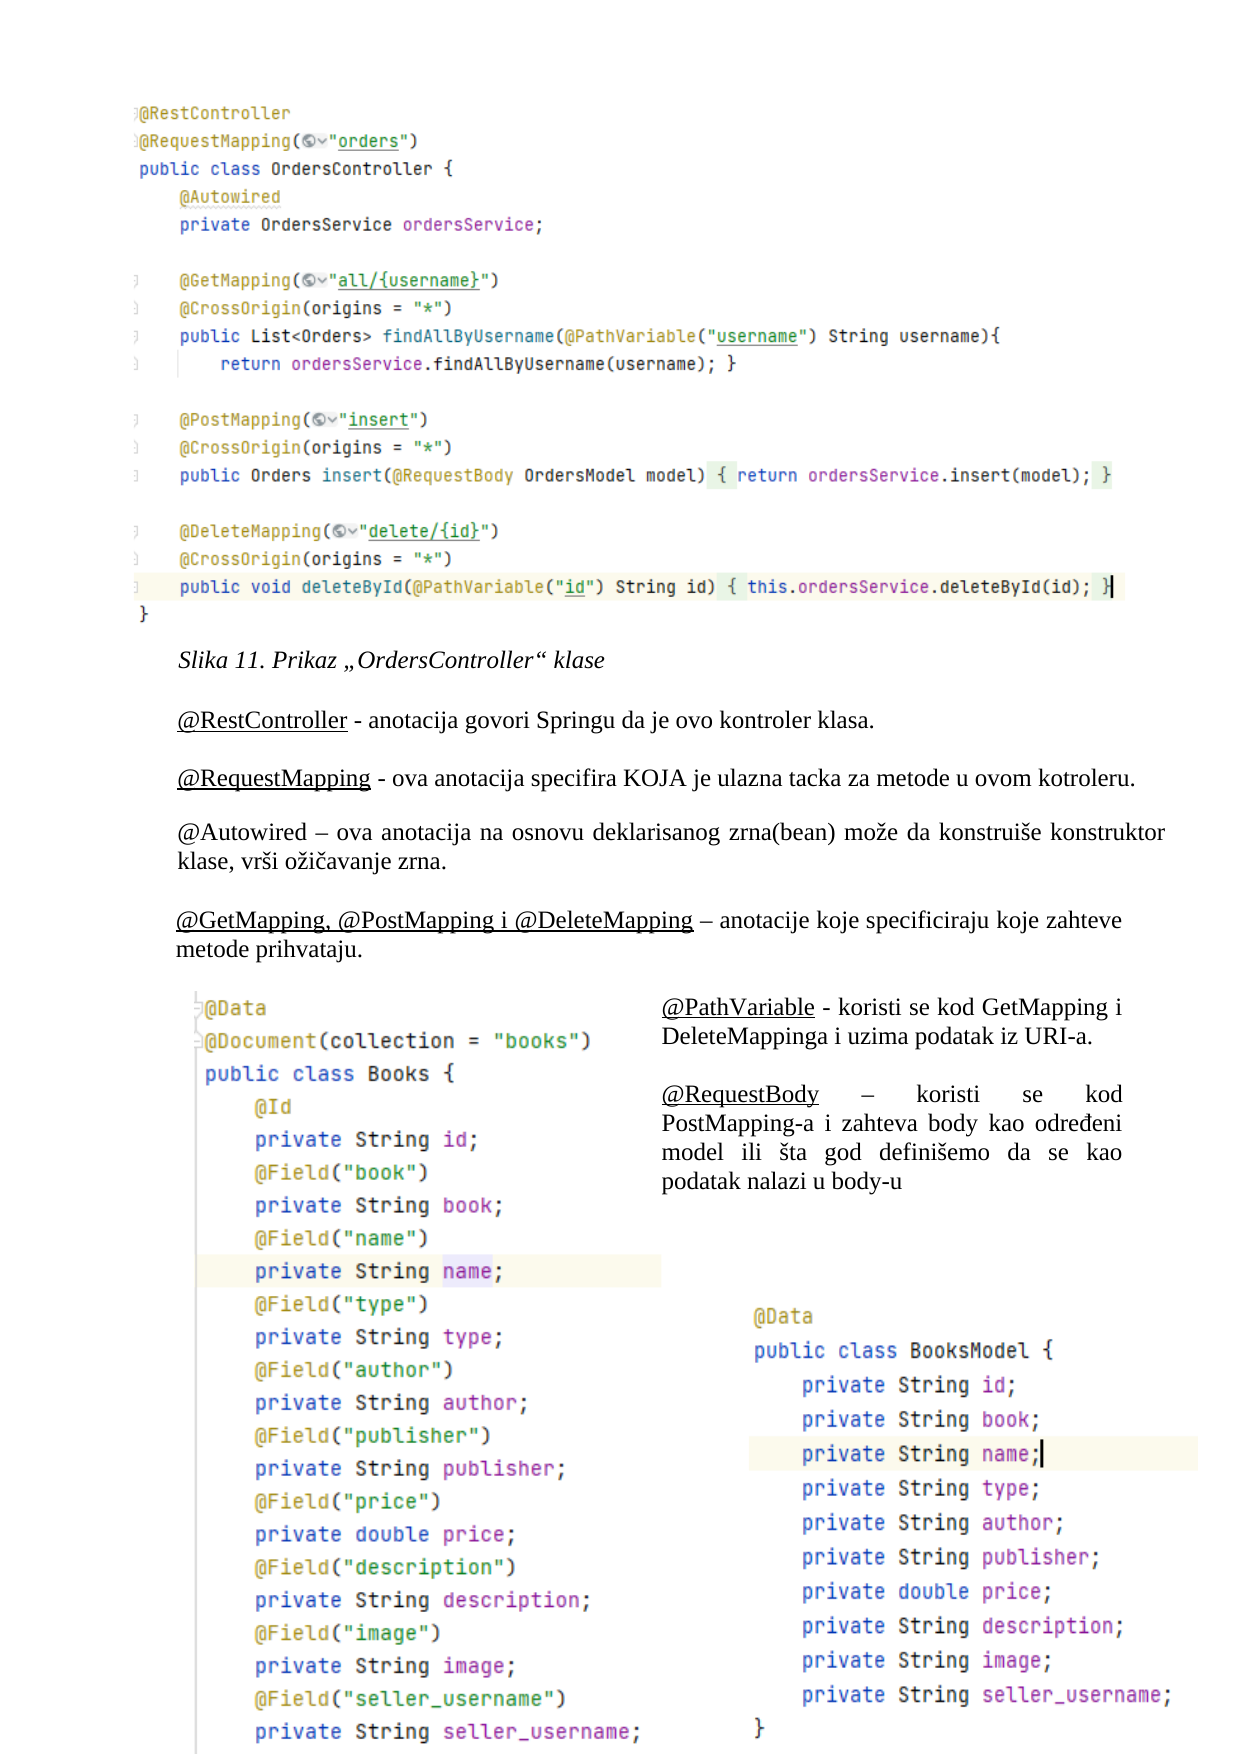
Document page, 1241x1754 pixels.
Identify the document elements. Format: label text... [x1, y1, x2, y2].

text @GetMapping, @PostMapping i @DeleteMapping – anotacije koje specificiraju koje zahteve metode prihvataju. [176, 905, 1123, 963]
text Slika 11. Prikaz „OrdersController“ klase [178, 75, 1166, 673]
text @RequestMapping - ova anotacija specifira KOJA je ulazna tacka za metode u ovom kotroleru. [177, 763, 1166, 792]
text @PathVariable - koristi se kod GetMapping i DeleteMappinga i uzima podatak iz URI-a. [662, 992, 1123, 1050]
text @RequestBody – koristi se kod PostMapping-a i zahteva body kao određeni model ili šta god definišemo da se kao podatak nalazi u body-u [662, 1079, 1123, 1194]
text @Autowired – ova anotacija na osnovu deklarisanog zrna(bean) može da konstruiše konstruktor klase, vrši ožičavanje zrna. [177, 817, 1166, 874]
text @RestController - anotacija govori Springu da je ovo kontroler klasa. [177, 706, 1166, 734]
